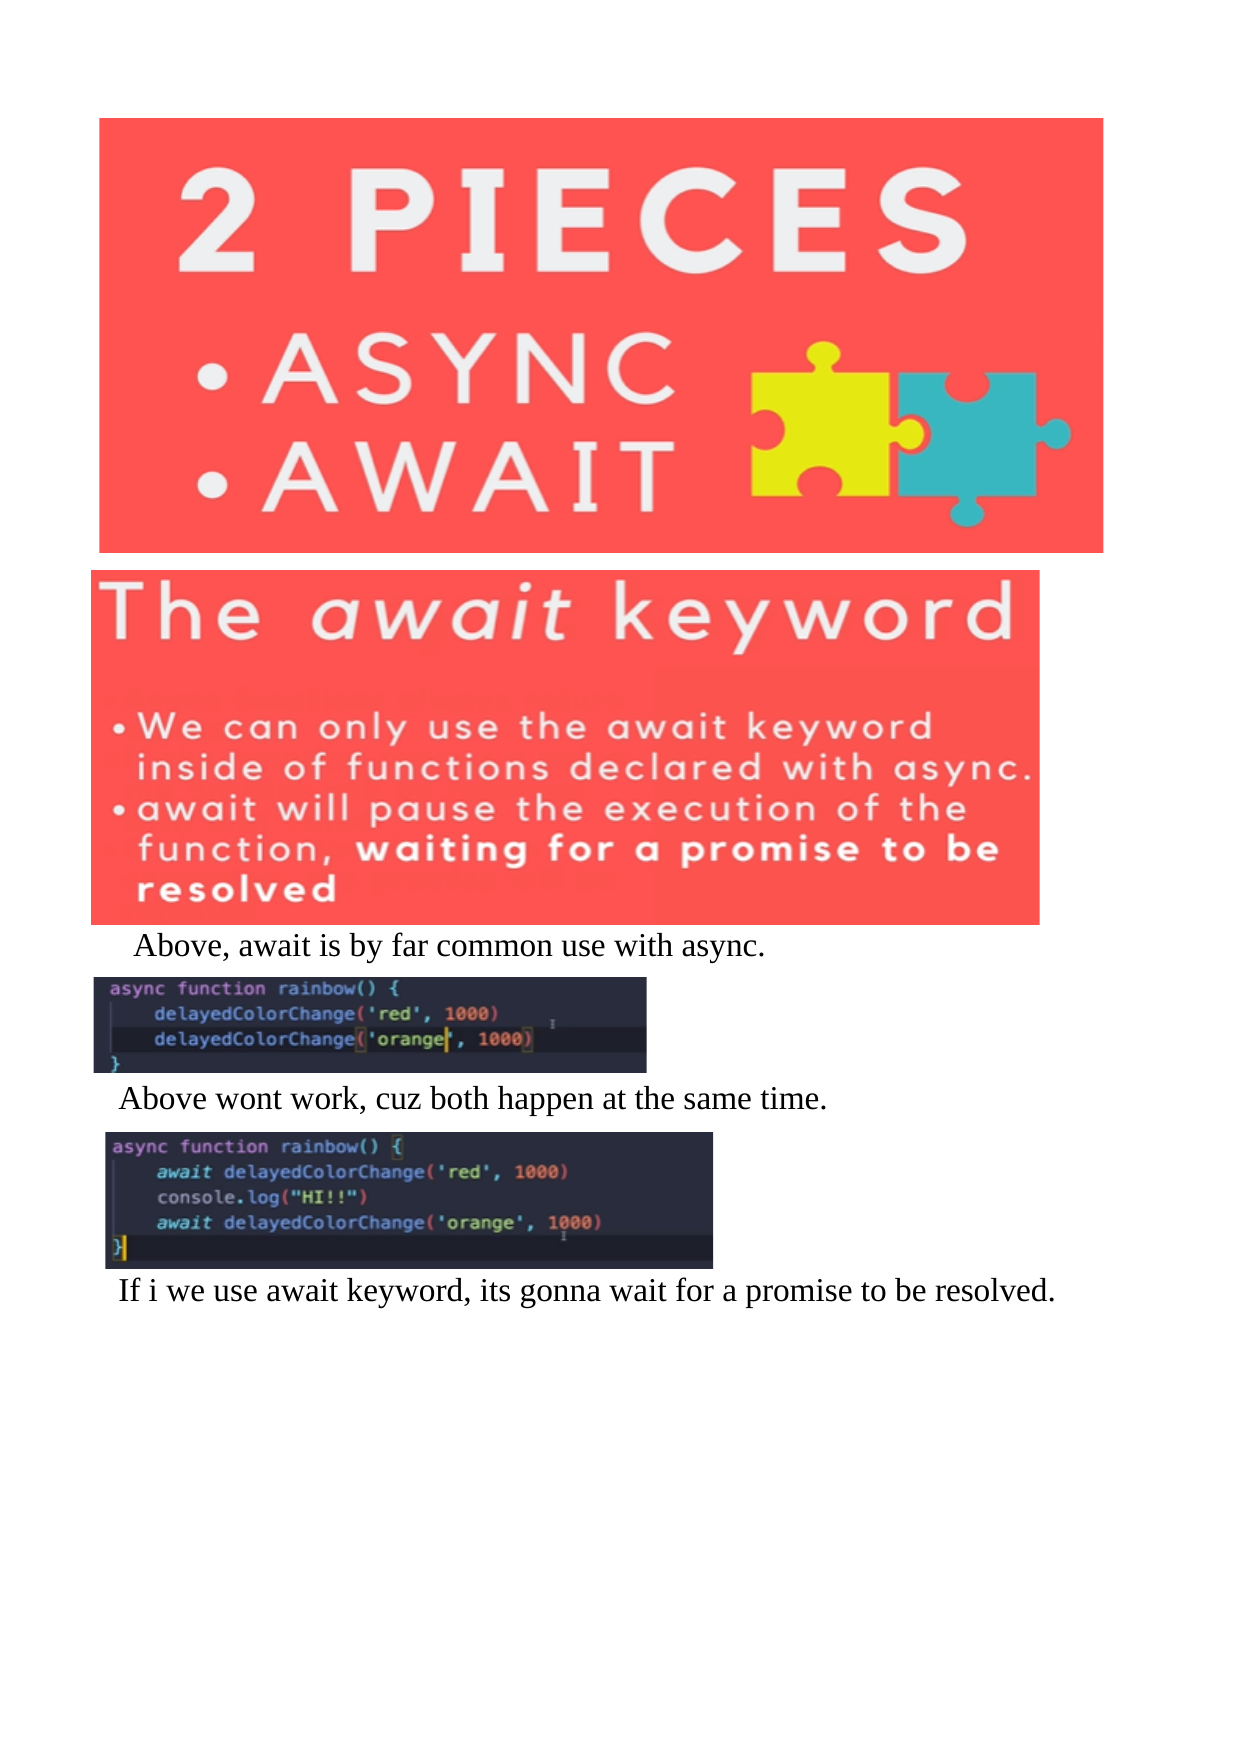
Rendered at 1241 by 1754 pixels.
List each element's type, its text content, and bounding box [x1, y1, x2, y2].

text Above, await is by far common use with async. [118, 118, 1122, 963]
picture [93, 977, 647, 1073]
text Above wont work, cuz both happen at the same time. [118, 1078, 1122, 1117]
picture [105, 1132, 714, 1269]
picture [91, 570, 1040, 925]
picture [99, 118, 1104, 553]
text If i we use await keyword, its gonna wait for a promise to be resolved. [118, 1270, 1122, 1308]
